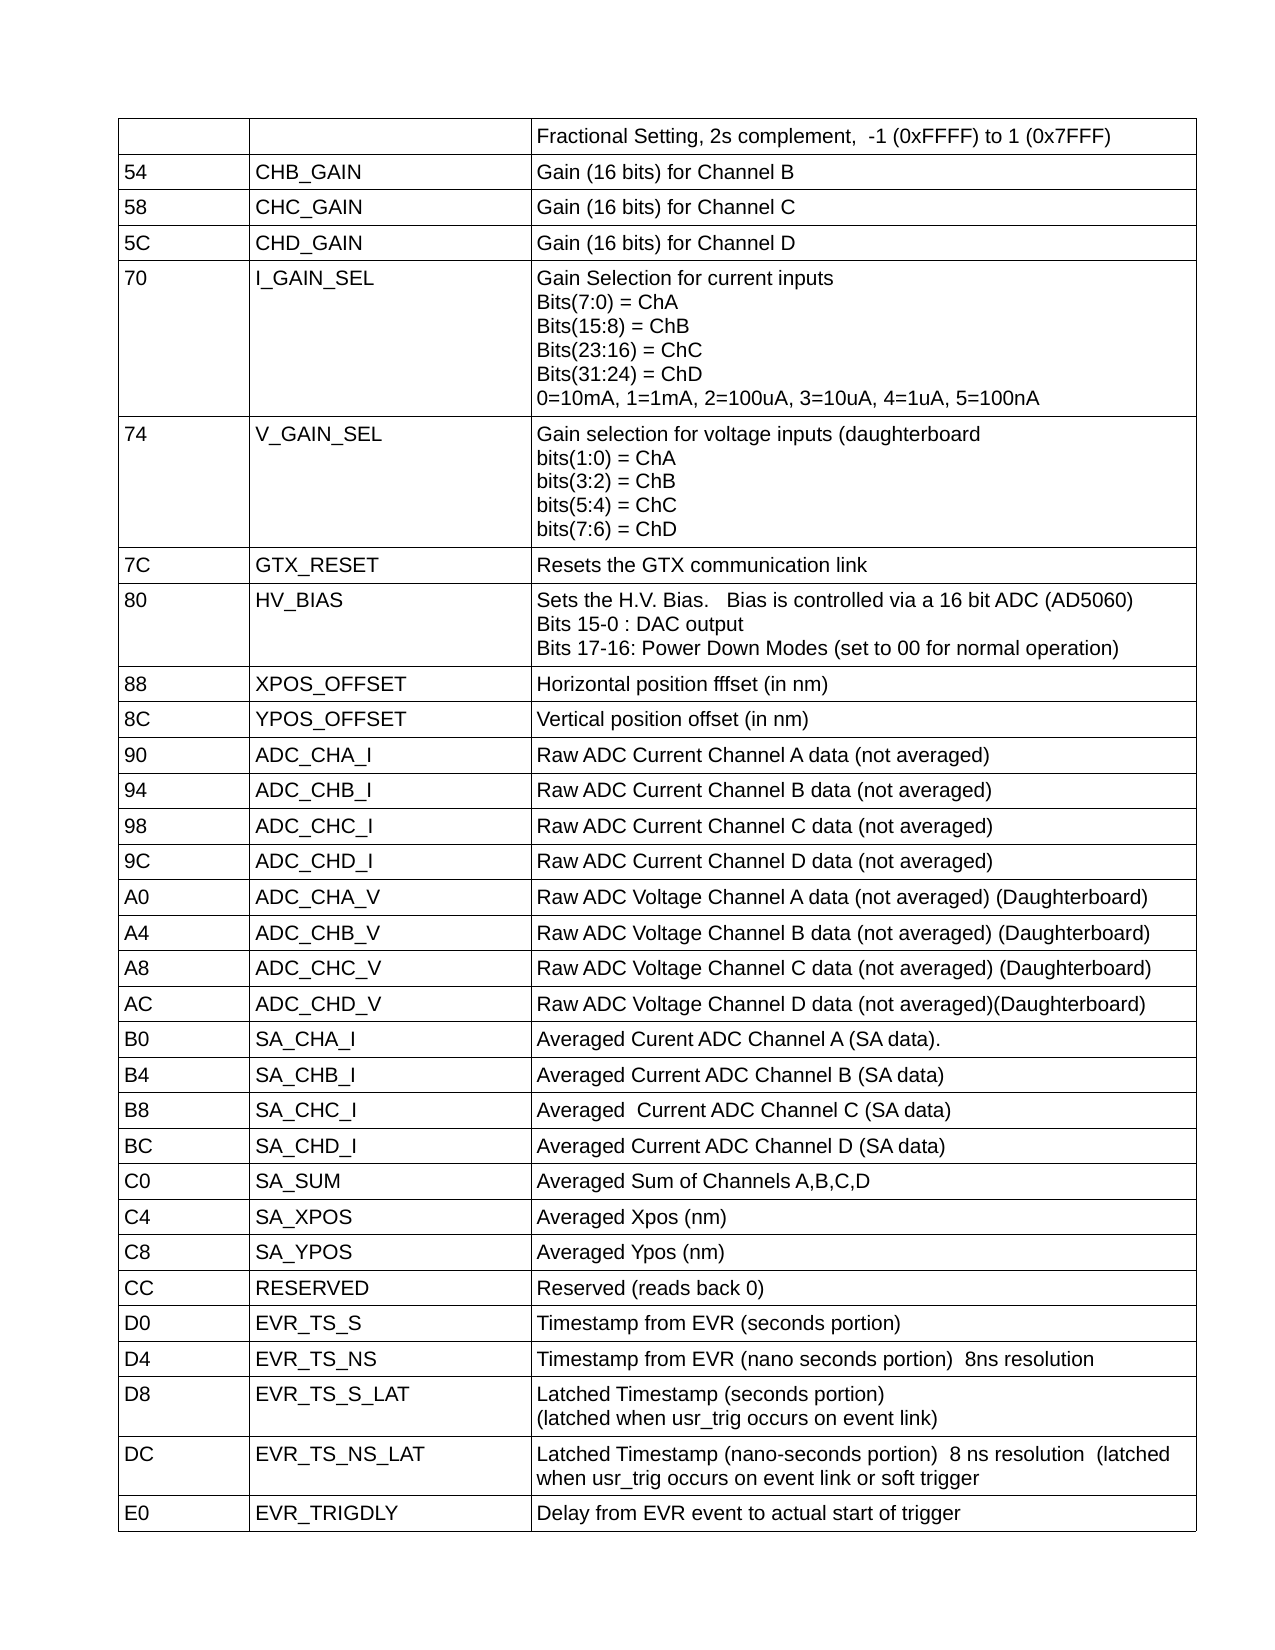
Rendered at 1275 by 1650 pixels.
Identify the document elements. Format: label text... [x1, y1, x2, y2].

table_cell Reserved (reads back 0) [532, 1271, 1196, 1305]
table_cell EVR_TRIGDLY [250, 1496, 531, 1531]
table_cell Raw ADC Voltage Channel D data (not averaged)(Daughterboard) [532, 987, 1196, 1021]
table_cell Gain Selection for current inputs Bits(7:0) = ChA Bits(15:8) = ChB Bits(23:16) = ChC Bits(31:24) = ChD 0=10mA, 1=1mA, 2=100uA, 3=10uA, 4=1uA, 5=100nA [532, 261, 1196, 416]
table_cell EVR_TS_S_LAT [250, 1377, 531, 1436]
table_cell B0 [119, 1022, 249, 1057]
table_cell EVR_TS_S [250, 1306, 531, 1341]
table_cell Averaged Sum of Channels A,B,C,D [532, 1164, 1196, 1199]
table_cell 8C [119, 702, 249, 737]
table_cell Sets the H.V. Bias. Bias is controlled via a 16 bit ADC (AD5060) Bits 15-0 : DAC output Bits 17-16: Power Down Modes (set to 00 for normal operation) [532, 584, 1196, 666]
table_cell ADC_CHC_V [250, 951, 531, 986]
table_cell D4 [119, 1342, 249, 1376]
table_cell [119, 119, 249, 154]
table_cell EVR_TS_NS [250, 1342, 531, 1376]
table_cell HV_BIAS [250, 584, 531, 666]
table_cell CHC_GAIN [250, 190, 531, 225]
table_cell 5C [119, 226, 249, 260]
table_cell A8 [119, 951, 249, 986]
table_cell XPOS_OFFSET [250, 667, 531, 701]
table_cell 9C [119, 845, 249, 879]
table_cell Raw ADC Voltage Channel C data (not averaged) (Daughterboard) [532, 951, 1196, 986]
table_cell 80 [119, 584, 249, 666]
table_cell SA_CHB_I [250, 1058, 531, 1092]
table_cell CHB_GAIN [250, 155, 531, 189]
table_cell DC [119, 1437, 249, 1495]
table_cell Latched Timestamp (seconds portion) (latched when usr_trig occurs on event link) [532, 1377, 1196, 1436]
table_cell 74 [119, 417, 249, 547]
table_cell ADC_CHD_I [250, 845, 531, 879]
table_cell RESERVED [250, 1271, 531, 1305]
table_cell Fractional Setting, 2s complement, -1 (0xFFFF) to 1 (0x7FFF) [532, 119, 1196, 154]
table_cell B4 [119, 1058, 249, 1092]
table_cell ADC_CHB_V [250, 916, 531, 950]
table_cell Averaged Current ADC Channel D (SA data) [532, 1129, 1196, 1163]
table_cell 54 [119, 155, 249, 189]
table_cell Raw ADC Current Channel C data (not averaged) [532, 809, 1196, 843]
table_cell Resets the GTX communication link [532, 548, 1196, 582]
table_cell I_GAIN_SEL [250, 261, 531, 416]
table_cell Timestamp from EVR (nano seconds portion) 8ns resolution [532, 1342, 1196, 1376]
table_cell GTX_RESET [250, 548, 531, 582]
table_cell ADC_CHA_I [250, 738, 531, 772]
table_cell D8 [119, 1377, 249, 1436]
table_cell A4 [119, 916, 249, 950]
table_cell Averaged Curent ADC Channel A (SA data). [532, 1022, 1196, 1057]
table_cell 70 [119, 261, 249, 416]
table_cell D0 [119, 1306, 249, 1341]
table_cell Raw ADC Current Channel D data (not averaged) [532, 845, 1196, 879]
table_cell ADC_CHC_I [250, 809, 531, 843]
table_cell 58 [119, 190, 249, 225]
table_cell 98 [119, 809, 249, 843]
table_cell ADC_CHD_V [250, 987, 531, 1021]
table_cell Raw ADC Voltage Channel A data (not averaged) (Daughterboard) [532, 880, 1196, 914]
table_cell EVR_TS_NS_LAT [250, 1437, 531, 1495]
table_cell SA_CHA_I [250, 1022, 531, 1057]
table_cell Gain selection for voltage inputs (daughterboard bits(1:0) = ChA bits(3:2) = ChB bits(5:4) = ChC bits(7:6) = ChD [532, 417, 1196, 547]
table_cell Vertical position offset (in nm) [532, 702, 1196, 737]
table_cell V_GAIN_SEL [250, 417, 531, 547]
table_cell 94 [119, 774, 249, 808]
table_cell CHD_GAIN [250, 226, 531, 260]
table_cell SA_CHD_I [250, 1129, 531, 1163]
table_cell Averaged Ypos (nm) [532, 1235, 1196, 1270]
table_cell 88 [119, 667, 249, 701]
table_cell SA_CHC_I [250, 1093, 531, 1128]
table_cell YPOS_OFFSET [250, 702, 531, 737]
table_cell CC [119, 1271, 249, 1305]
table_cell Timestamp from EVR (seconds portion) [532, 1306, 1196, 1341]
table_cell Horizontal position fffset (in nm) [532, 667, 1196, 701]
table_cell Gain (16 bits) for Channel D [532, 226, 1196, 260]
table_cell SA_XPOS [250, 1200, 531, 1234]
table_cell 7C [119, 548, 249, 582]
table_cell Averaged Current ADC Channel B (SA data) [532, 1058, 1196, 1092]
table_cell 90 [119, 738, 249, 772]
table_cell Gain (16 bits) for Channel B [532, 155, 1196, 189]
table_cell Averaged Xpos (nm) [532, 1200, 1196, 1234]
table_cell C0 [119, 1164, 249, 1199]
table_cell AC [119, 987, 249, 1021]
table_cell SA_SUM [250, 1164, 531, 1199]
table_cell B8 [119, 1093, 249, 1128]
table_cell C4 [119, 1200, 249, 1234]
table_cell ADC_CHA_V [250, 880, 531, 914]
table_cell Averaged Current ADC Channel C (SA data) [532, 1093, 1196, 1128]
table_cell ADC_CHB_I [250, 774, 531, 808]
table_cell Delay from EVR event to actual start of trigger [532, 1496, 1196, 1531]
table_cell Latched Timestamp (nano-seconds portion) 8 ns resolution (latched when usr_trig occurs on event link or soft trigger [532, 1437, 1196, 1495]
table_cell Raw ADC Voltage Channel B data (not averaged) (Daughterboard) [532, 916, 1196, 950]
table_cell Gain (16 bits) for Channel C [532, 190, 1196, 225]
table_cell A0 [119, 880, 249, 914]
table_cell BC [119, 1129, 249, 1163]
table_cell Raw ADC Current Channel A data (not averaged) [532, 738, 1196, 772]
table_cell Raw ADC Current Channel B data (not averaged) [532, 774, 1196, 808]
table_cell [250, 119, 531, 154]
table_cell SA_YPOS [250, 1235, 531, 1270]
table_cell C8 [119, 1235, 249, 1270]
table_cell E0 [119, 1496, 249, 1531]
